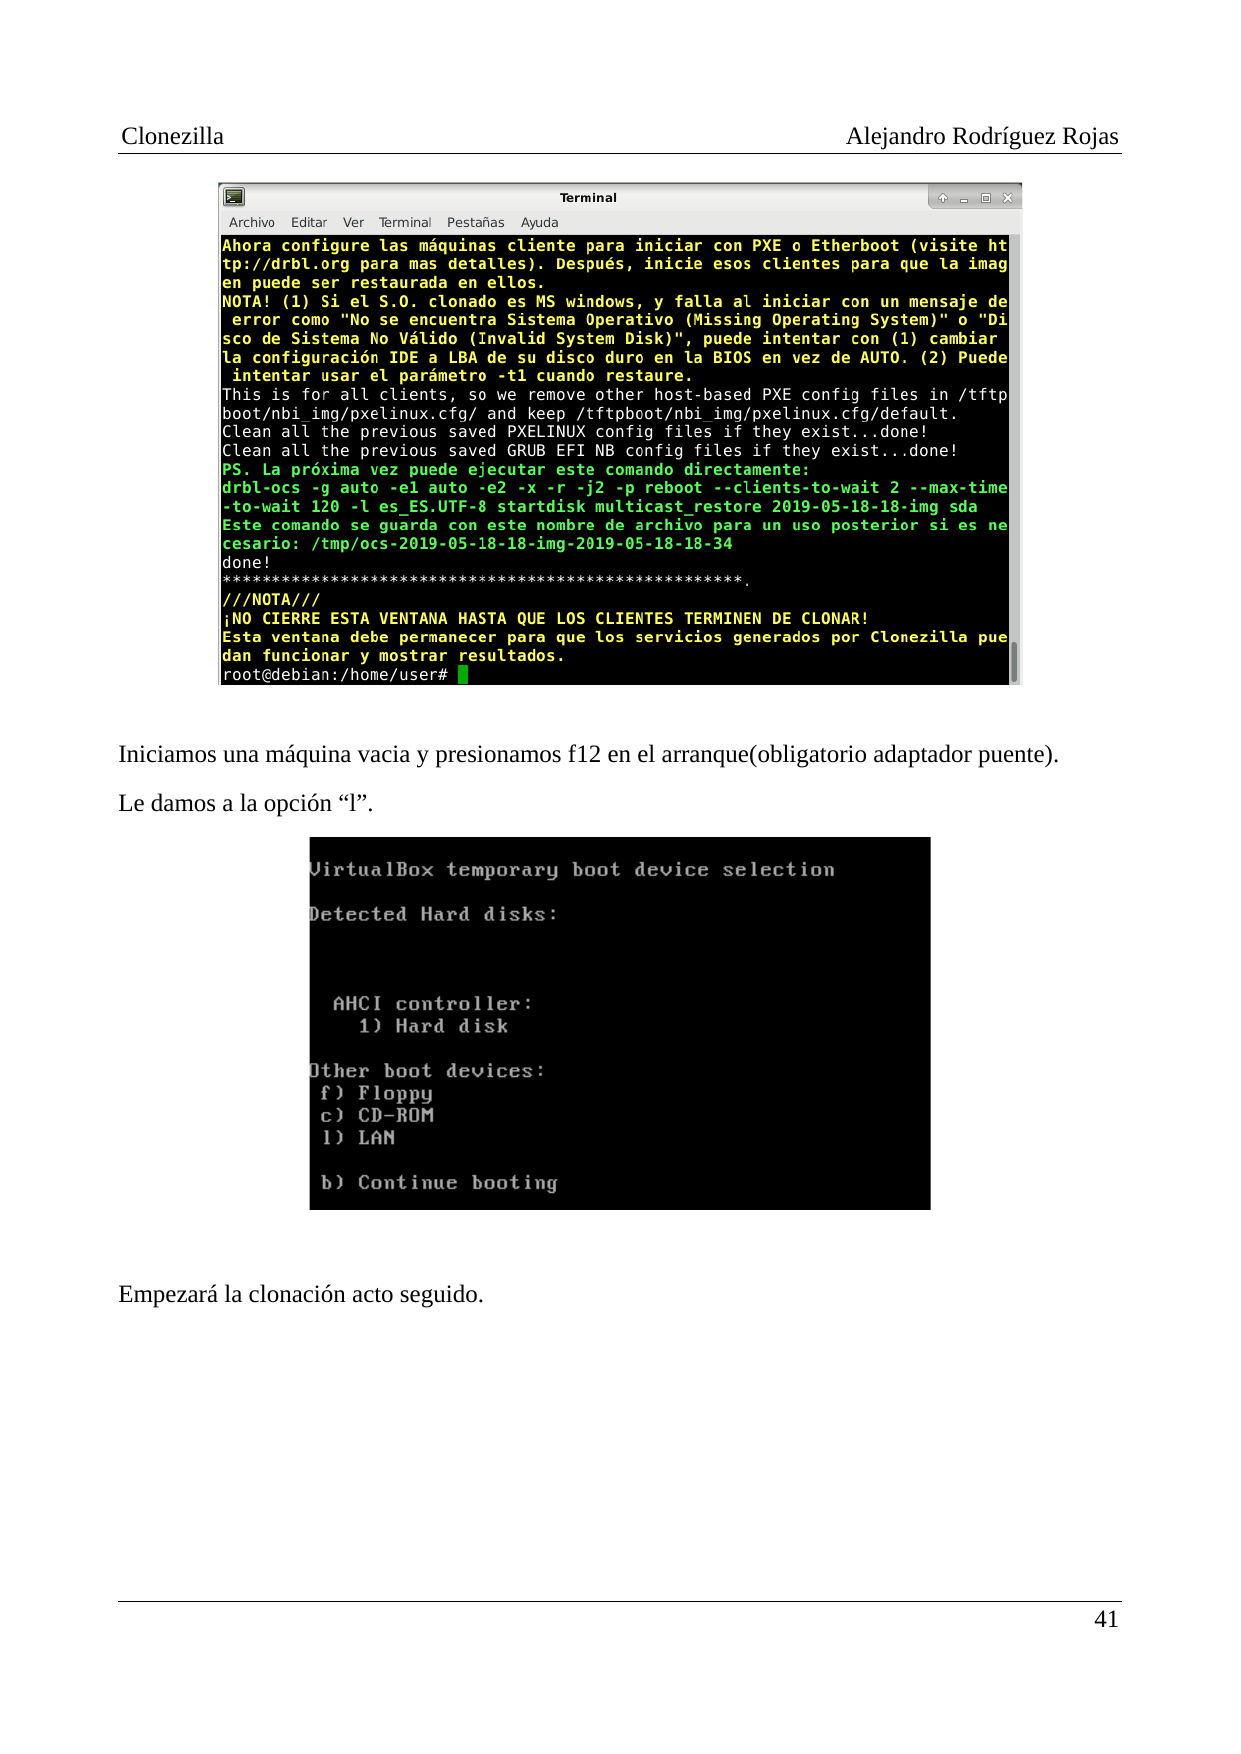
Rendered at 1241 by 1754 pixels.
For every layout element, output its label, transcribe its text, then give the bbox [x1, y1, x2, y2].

picture [218, 182, 1023, 685]
text Empezará la clonación acto seguido. [118, 1279, 1122, 1308]
text Iniciamos una máquina vacia y presionamos f12 en el arranque(obligatorio adaptador puente). [118, 739, 1122, 768]
text Le damos a la opción “l”. [118, 788, 1122, 817]
picture [309, 837, 931, 1210]
